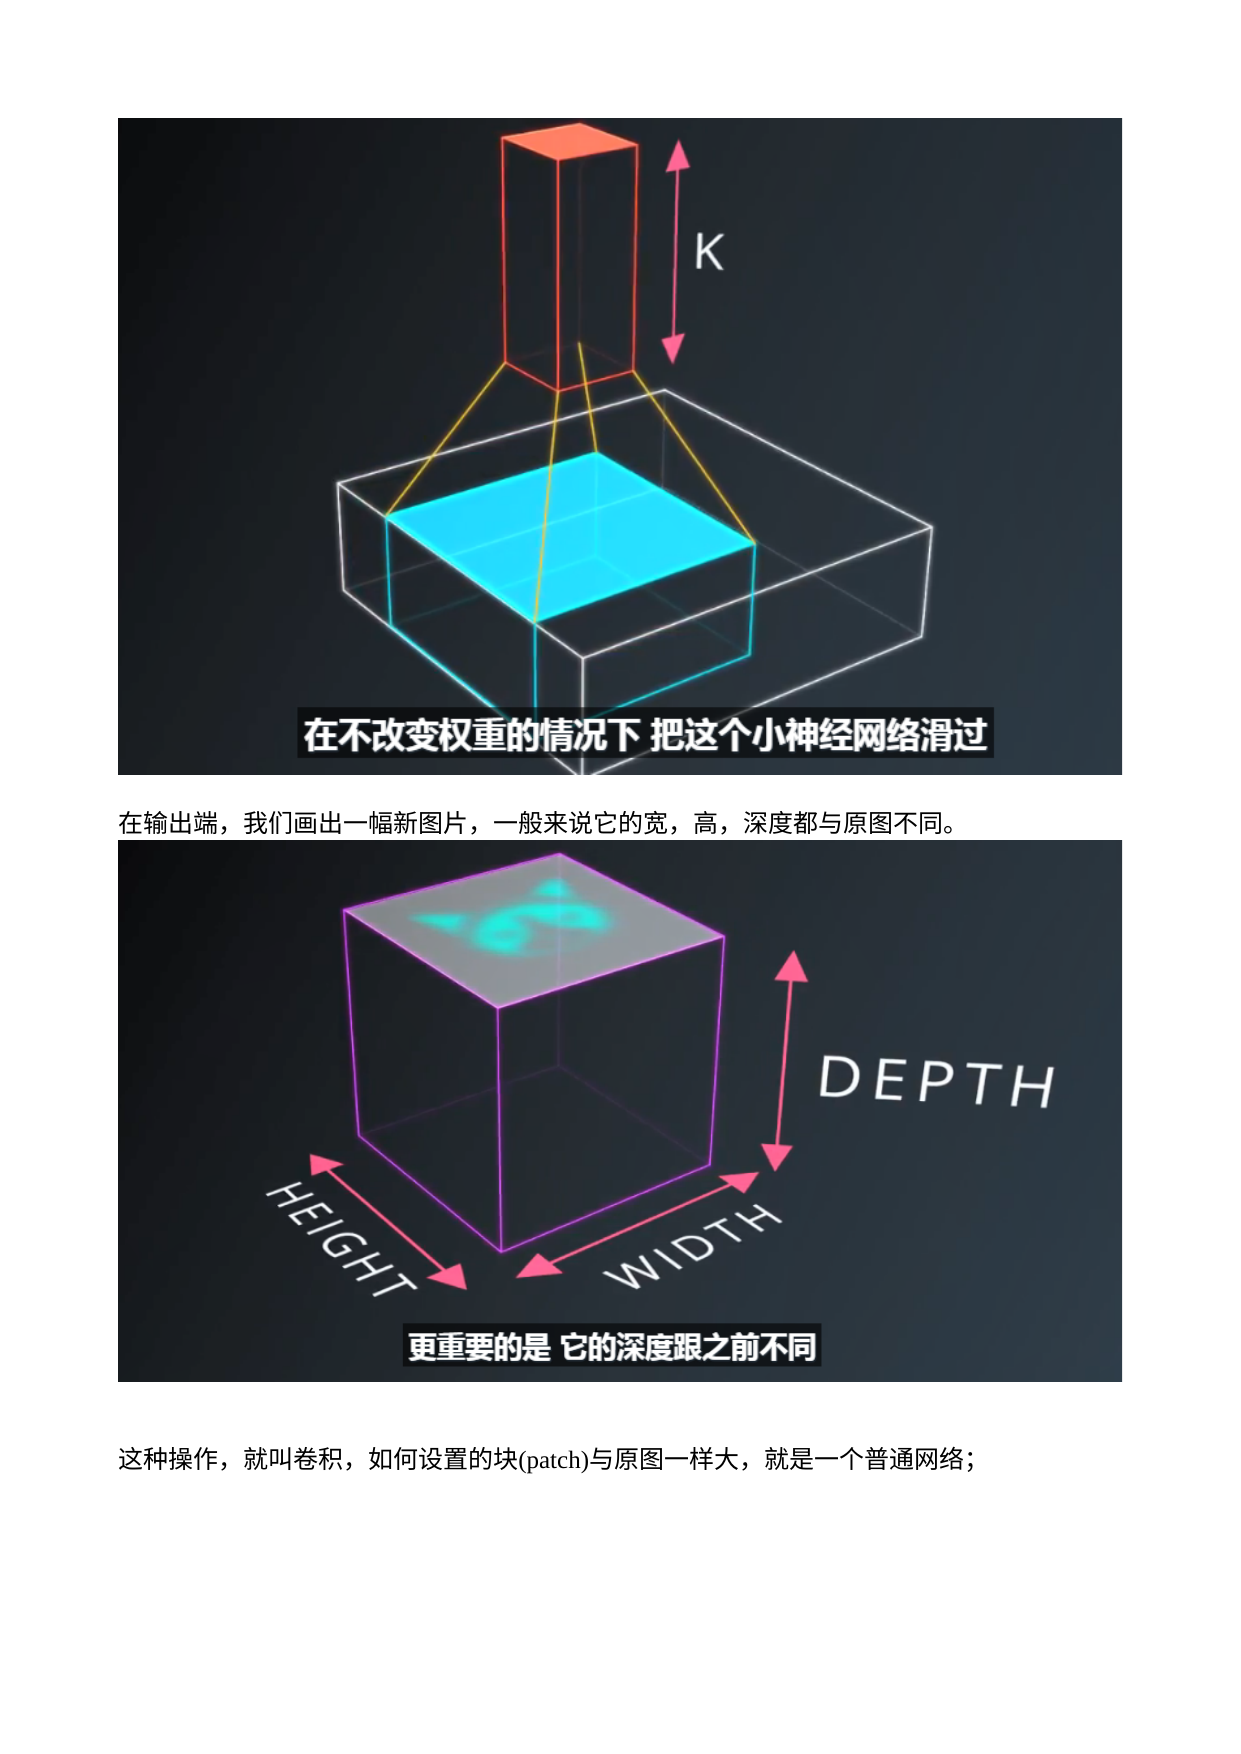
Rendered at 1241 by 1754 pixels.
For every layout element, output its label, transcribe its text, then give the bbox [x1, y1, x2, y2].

text 这种操作，就叫卷积，如何设置的块(patch)与原图一样大，就是一个普通网络； [118, 1439, 1122, 1475]
text 在输出端，我们画出一幅新图片，一般来说它的宽，高，深度都与原图不同。 [118, 804, 1122, 840]
